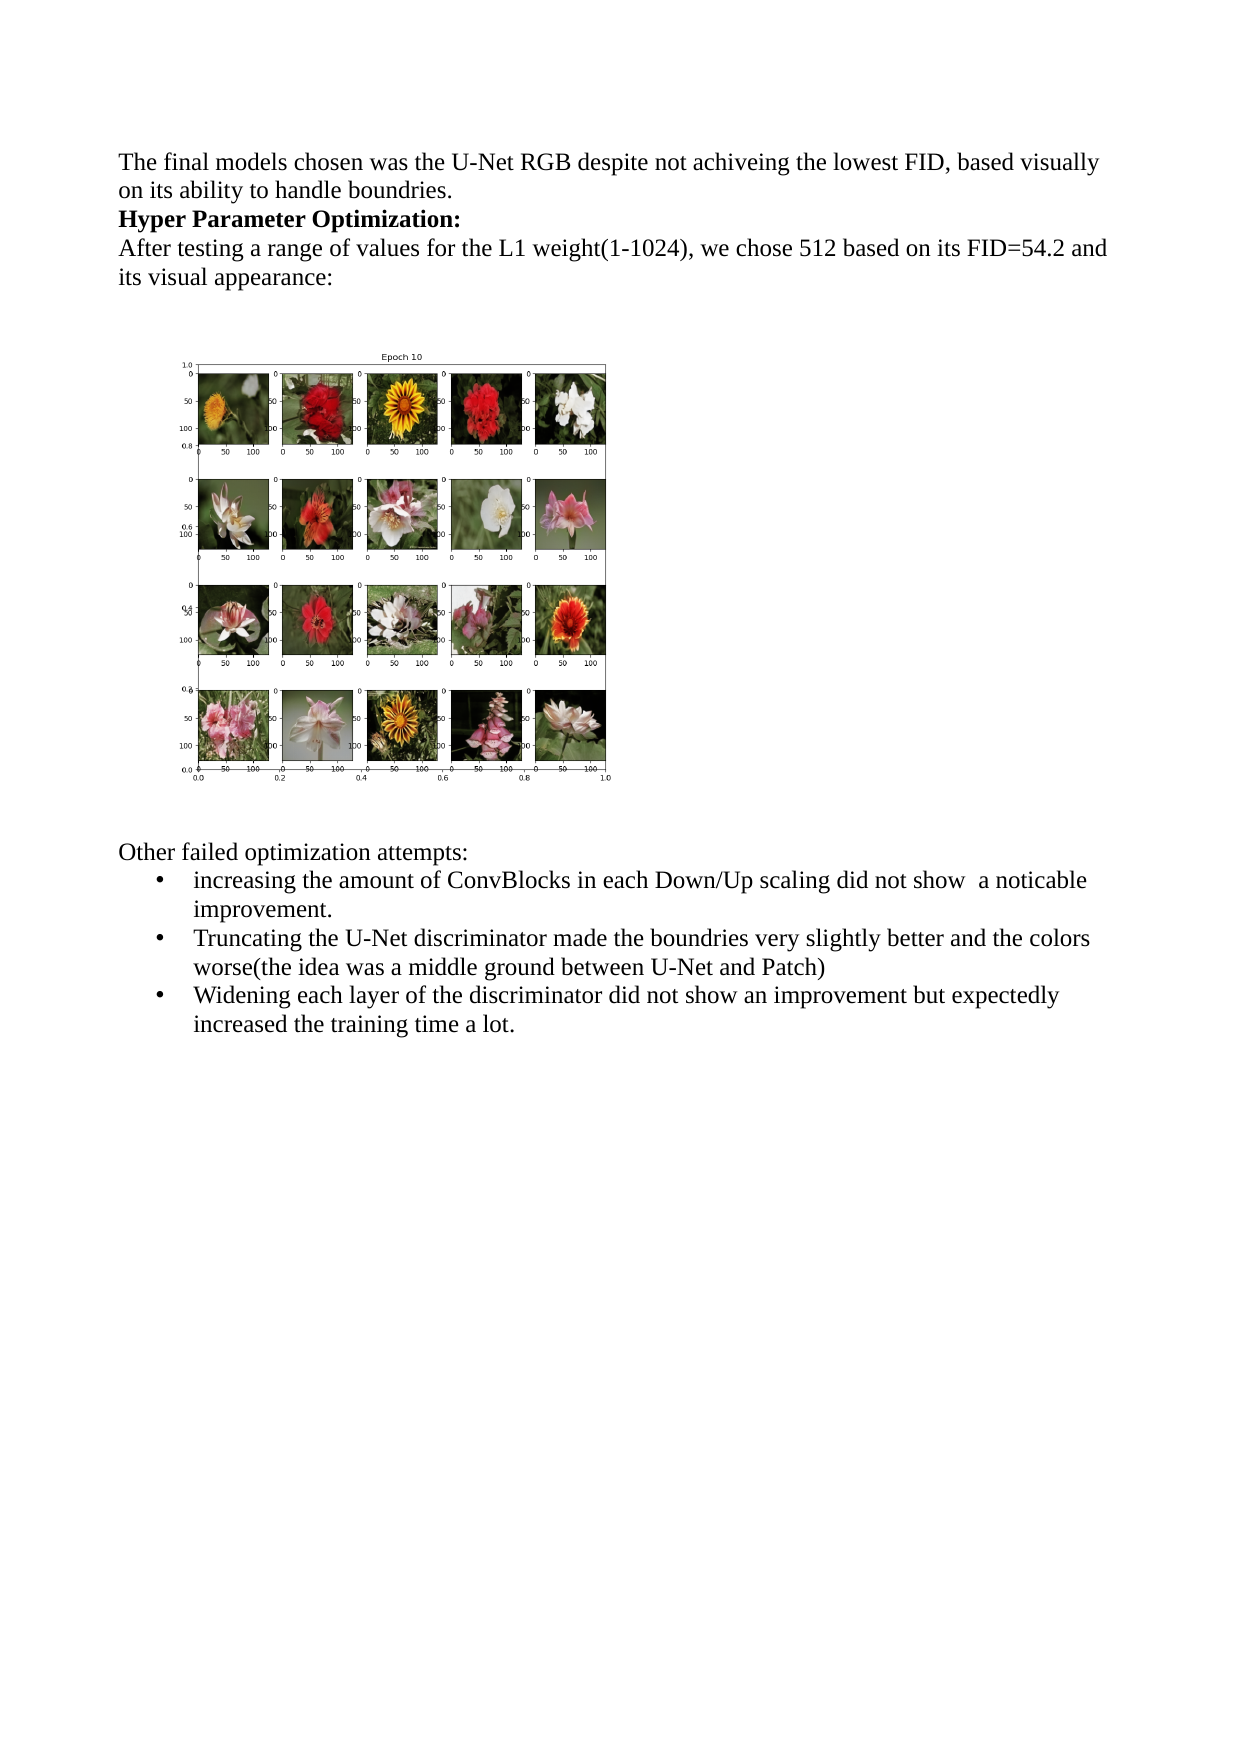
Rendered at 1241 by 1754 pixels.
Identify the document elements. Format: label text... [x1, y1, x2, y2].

text After testing a range of values for the L1 weight(1-1024), we chose 512 based on its FID=54.2 and its visual appearance: [118, 233, 1122, 291]
text Other failed optimization attempts: [118, 837, 1122, 866]
list Truncating the U-Net discriminator made the boundries very slightly better and the colors worse(the idea was a middle ground between U-Net and Patch) [156, 923, 1122, 981]
text Hyper Parameter Optimization: [118, 204, 1122, 233]
picture [132, 301, 658, 827]
list Widening each layer of the discriminator did not show an improvement but expectedly increased the training time a lot. [156, 981, 1122, 1038]
list increasing the amount of ConvBlocks in each Down/Up scaling did not show a noticable improvement. [156, 866, 1122, 923]
text The final models chosen was the U-Net RGB despite not achiveing the lowest FID, based visually on its ability to handle boundries. [118, 147, 1122, 204]
